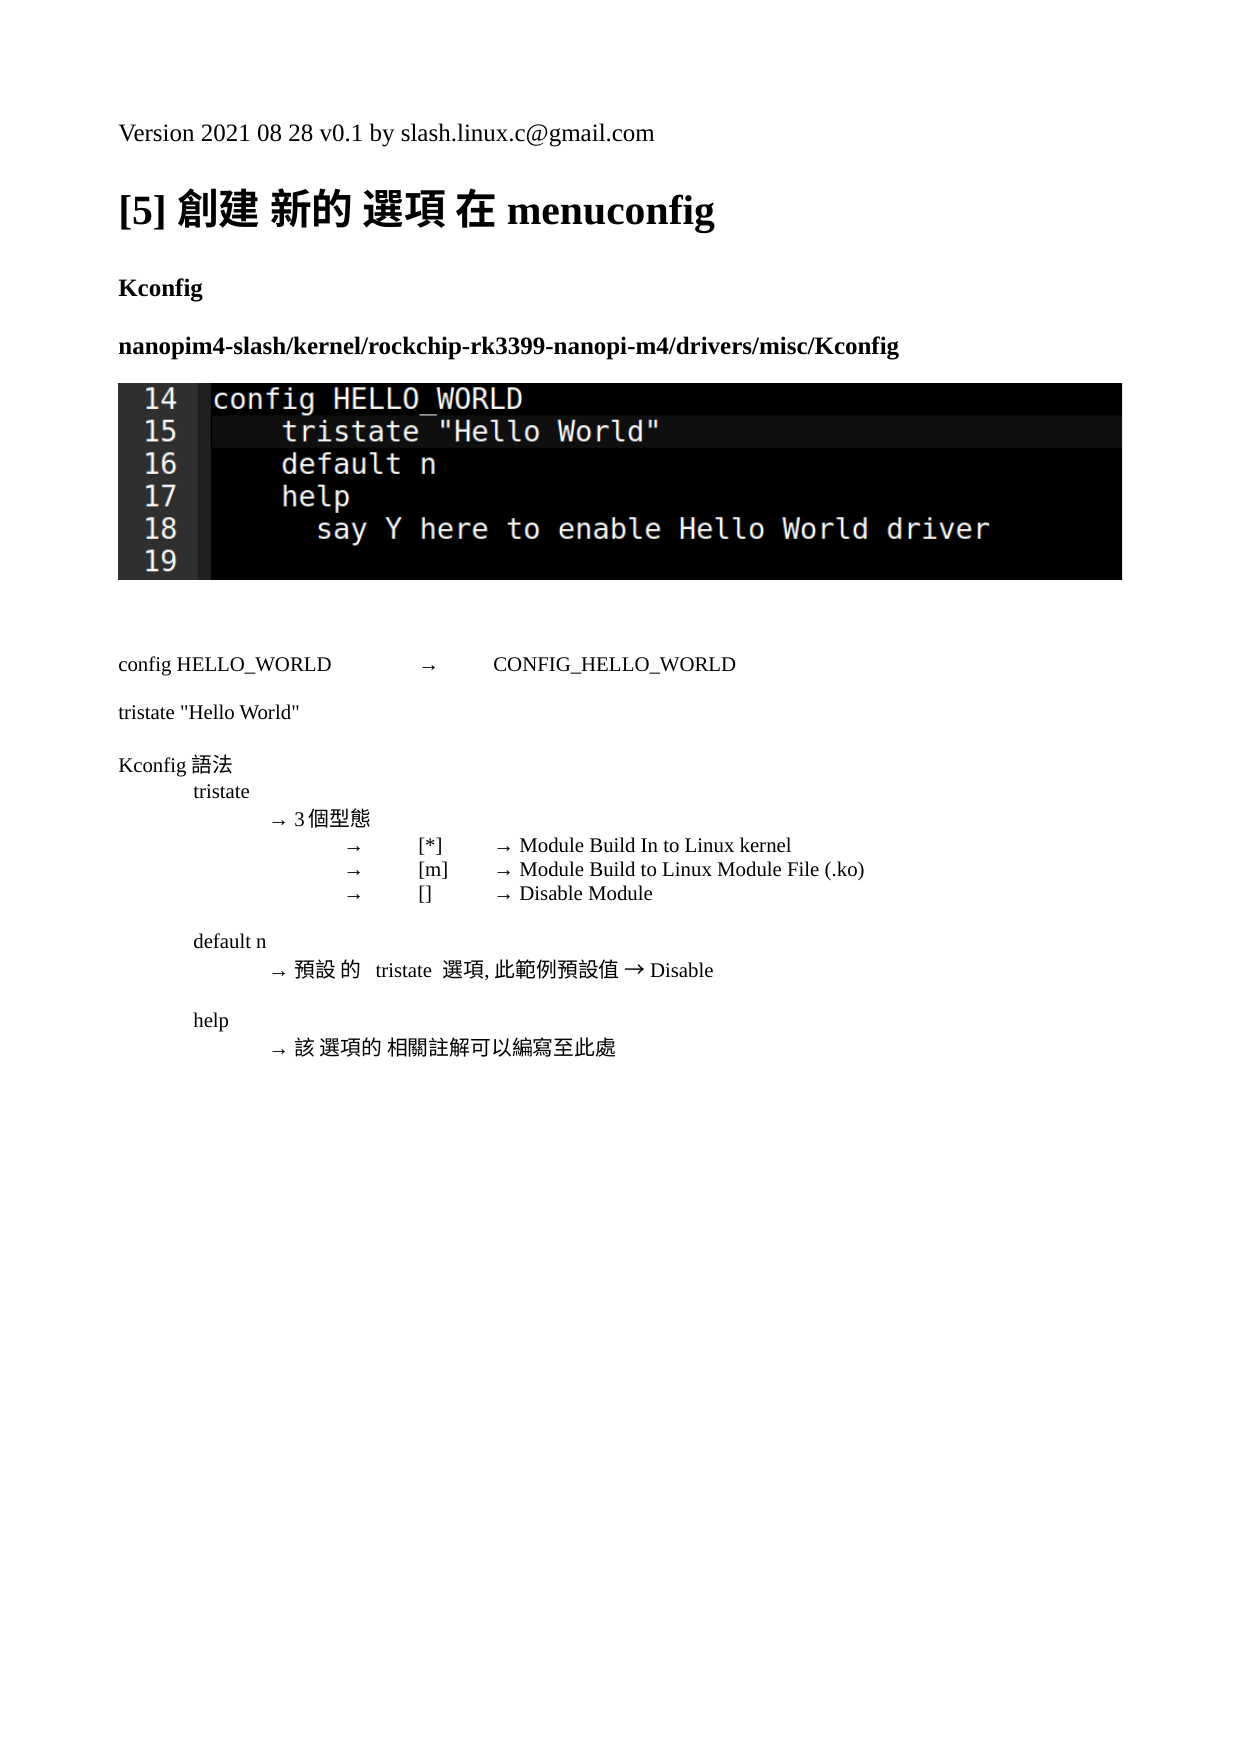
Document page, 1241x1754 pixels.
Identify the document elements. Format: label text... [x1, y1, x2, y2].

text tristate "Hello World" [118, 700, 1122, 724]
text Kconfig 語法 [118, 748, 1122, 779]
text help [118, 1007, 1122, 1032]
text → 該 選項的 相關註解可以編寫至此處 [118, 1032, 1122, 1062]
text tristate [118, 779, 1122, 803]
text default n [118, 929, 1122, 953]
text → [m] → Module Build to Linux Module File (.ko) [118, 857, 1122, 881]
text Kconfig [118, 273, 1122, 302]
subtitle [5] 創建 新的 選項 在 menuconfig [118, 176, 1122, 237]
text → 預設 的 tristate 選項, 此範例預設值 → Disable [118, 953, 1122, 983]
text → [*] → Module Build In to Linux kernel [118, 833, 1122, 857]
picture [118, 383, 1123, 580]
text nanopim4-slash/kernel/rockchip-rk3399-nanopi-m4/drivers/misc/Kconfig [118, 331, 1122, 359]
text → [] → Disable Module [118, 881, 1122, 905]
text → 3個型態 [118, 803, 1122, 833]
text config HELLO_WORLD → CONFIG_HELLO_WORLD [118, 652, 1122, 676]
